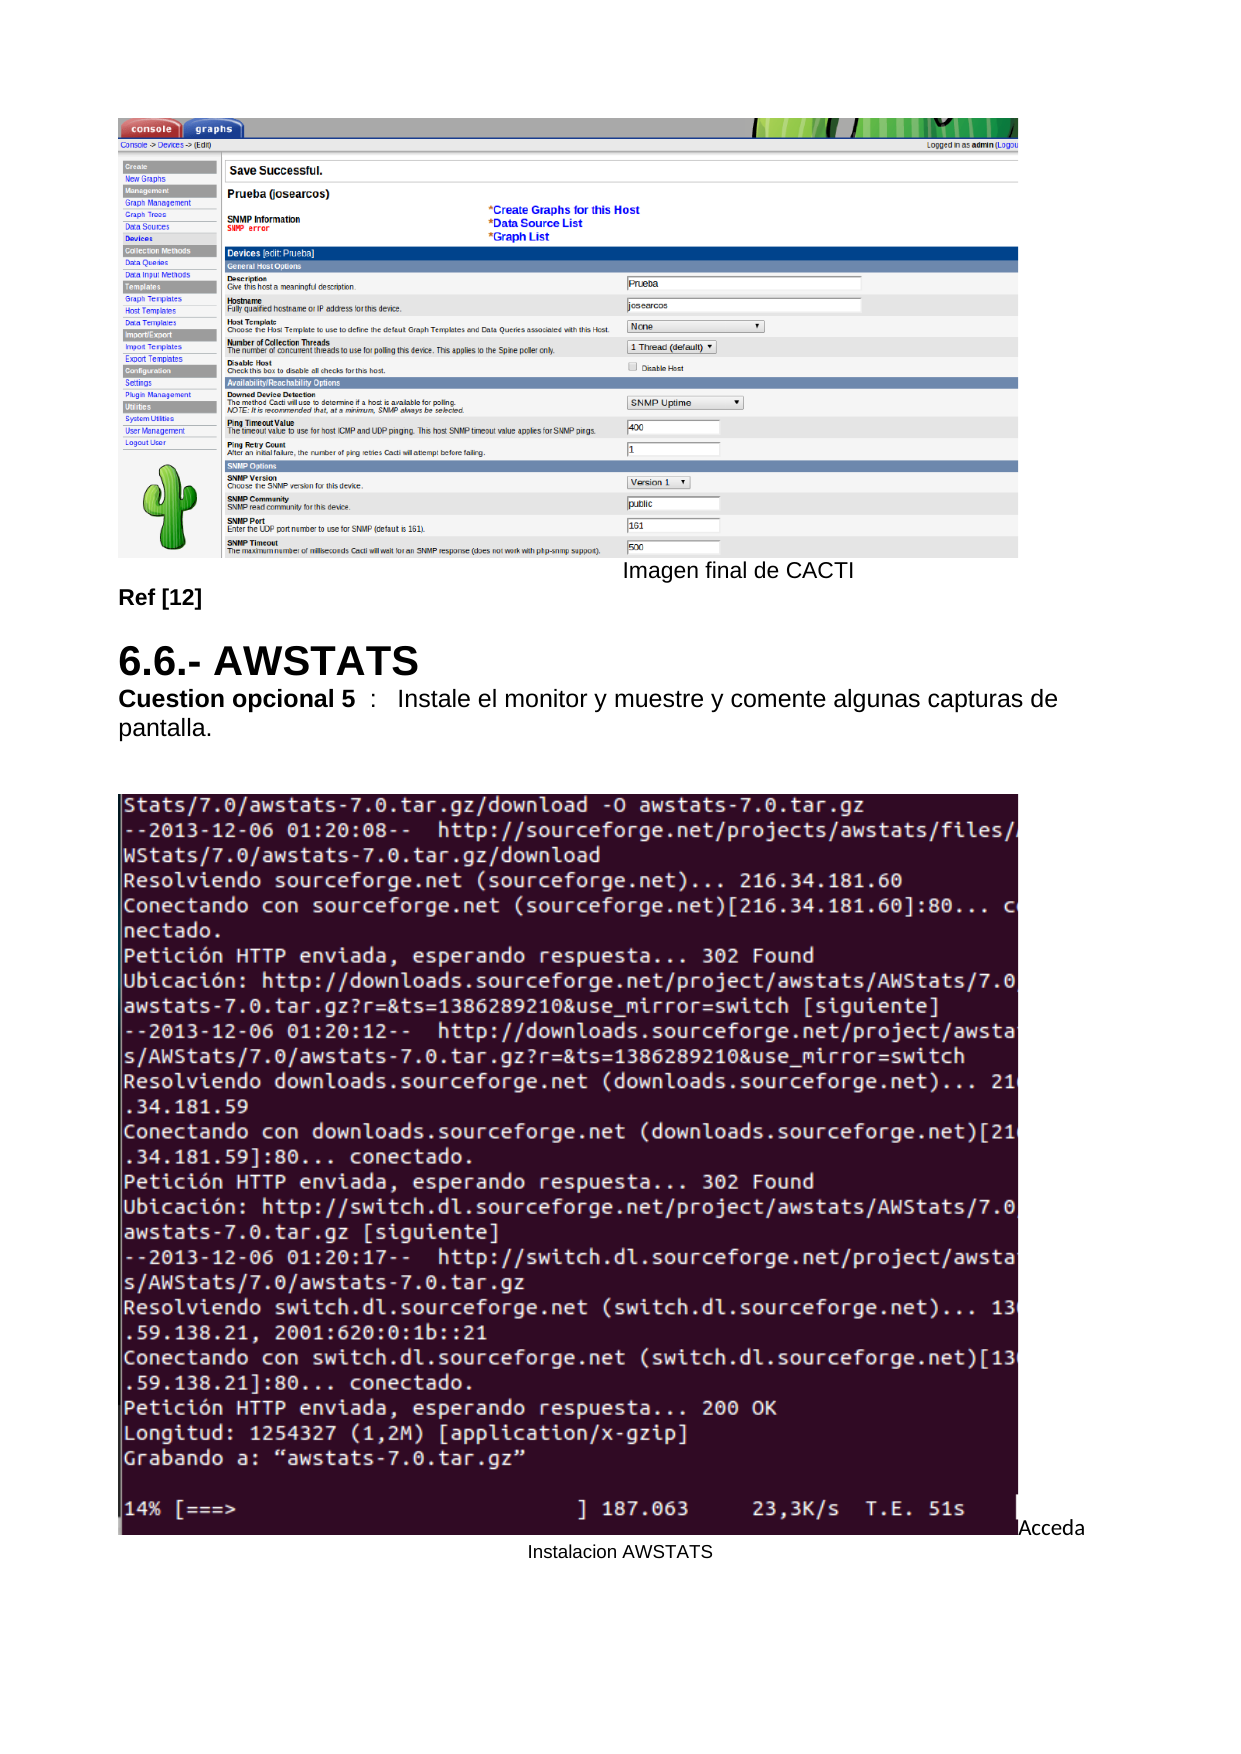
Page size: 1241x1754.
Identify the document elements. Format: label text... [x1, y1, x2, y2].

text Ref [12] [118, 583, 1122, 610]
text Cuestion opcional 5 : Instale el monitor y muestre y comente algunas capturas de pantalla. [118, 684, 1122, 742]
text Acceda [118, 794, 1122, 1541]
text 6.6.- AWSTATS [118, 636, 1122, 684]
text Imagen final de CACTI [118, 557, 1122, 583]
text Instalacion AWSTATS [118, 1541, 1122, 1562]
